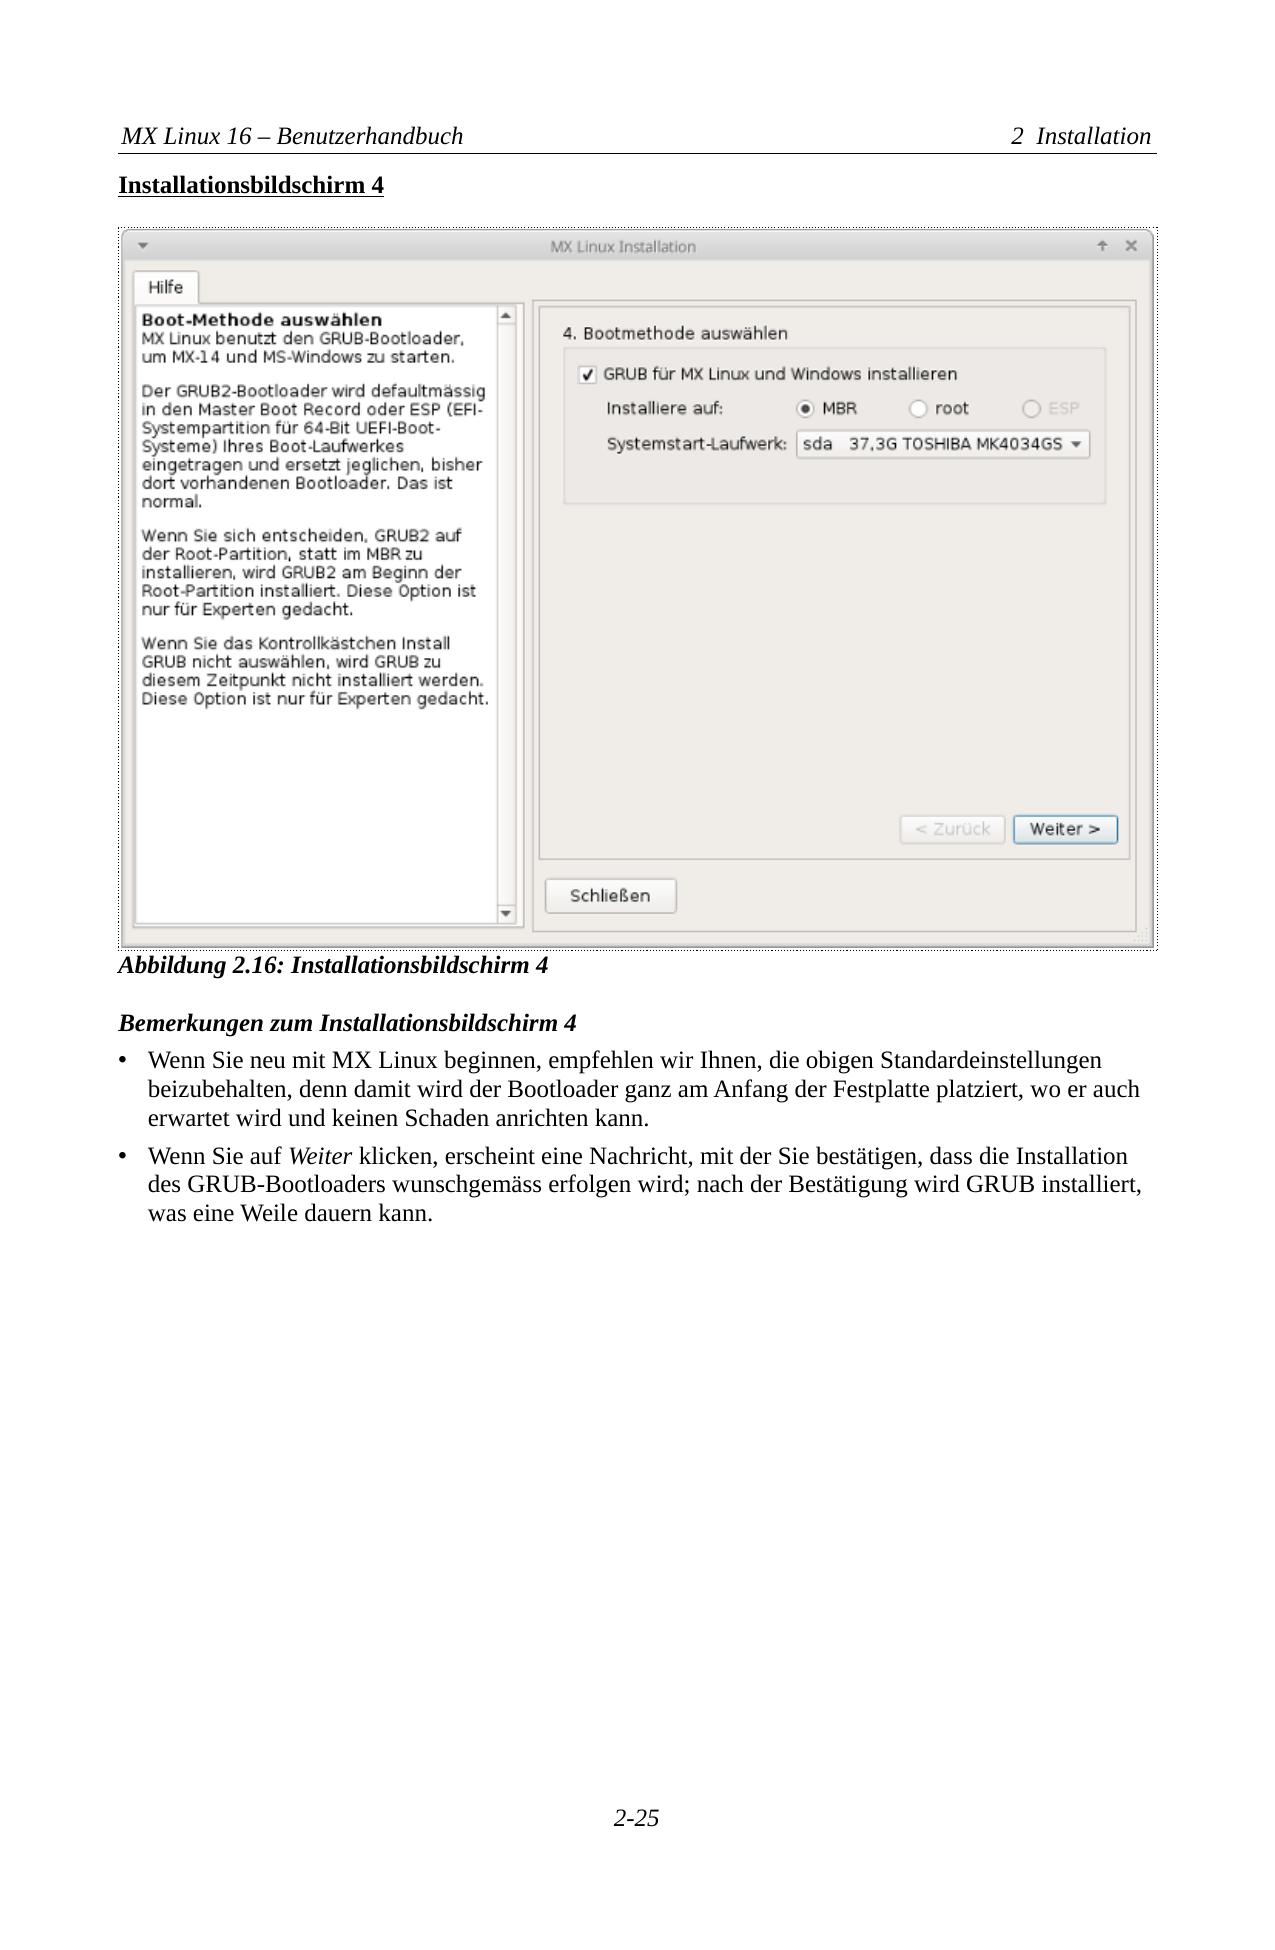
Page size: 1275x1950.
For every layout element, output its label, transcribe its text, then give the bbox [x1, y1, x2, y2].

list Wenn Sie neu mit MX Linux beginnen, empfehlen wir Ihnen, die obigen Standardeinstellungen beizubehalten, denn damit wird der Bootloader ganz am Anfang der Festplatte platziert, wo er auch erwartet wird und keinen Schaden anrichten kann. [118, 1046, 1157, 1132]
text Abbildung 2.16: Installationsbildschirm 4 [118, 227, 1157, 979]
text Installationsbildschirm 4 [118, 171, 1157, 199]
picture [121, 229, 1154, 948]
list Wenn Sie auf Weiter klicken, erscheint eine Nachricht, mit der Sie bestätigen, dass die Installation des GRUB-Bootloaders wunschgemäss erfolgen wird; nach der Bestätigung wird GRUB installiert, was eine Weile dauern kann. [118, 1141, 1157, 1227]
text Bemerkungen zum Installationsbildschirm 4 [118, 1008, 1157, 1037]
